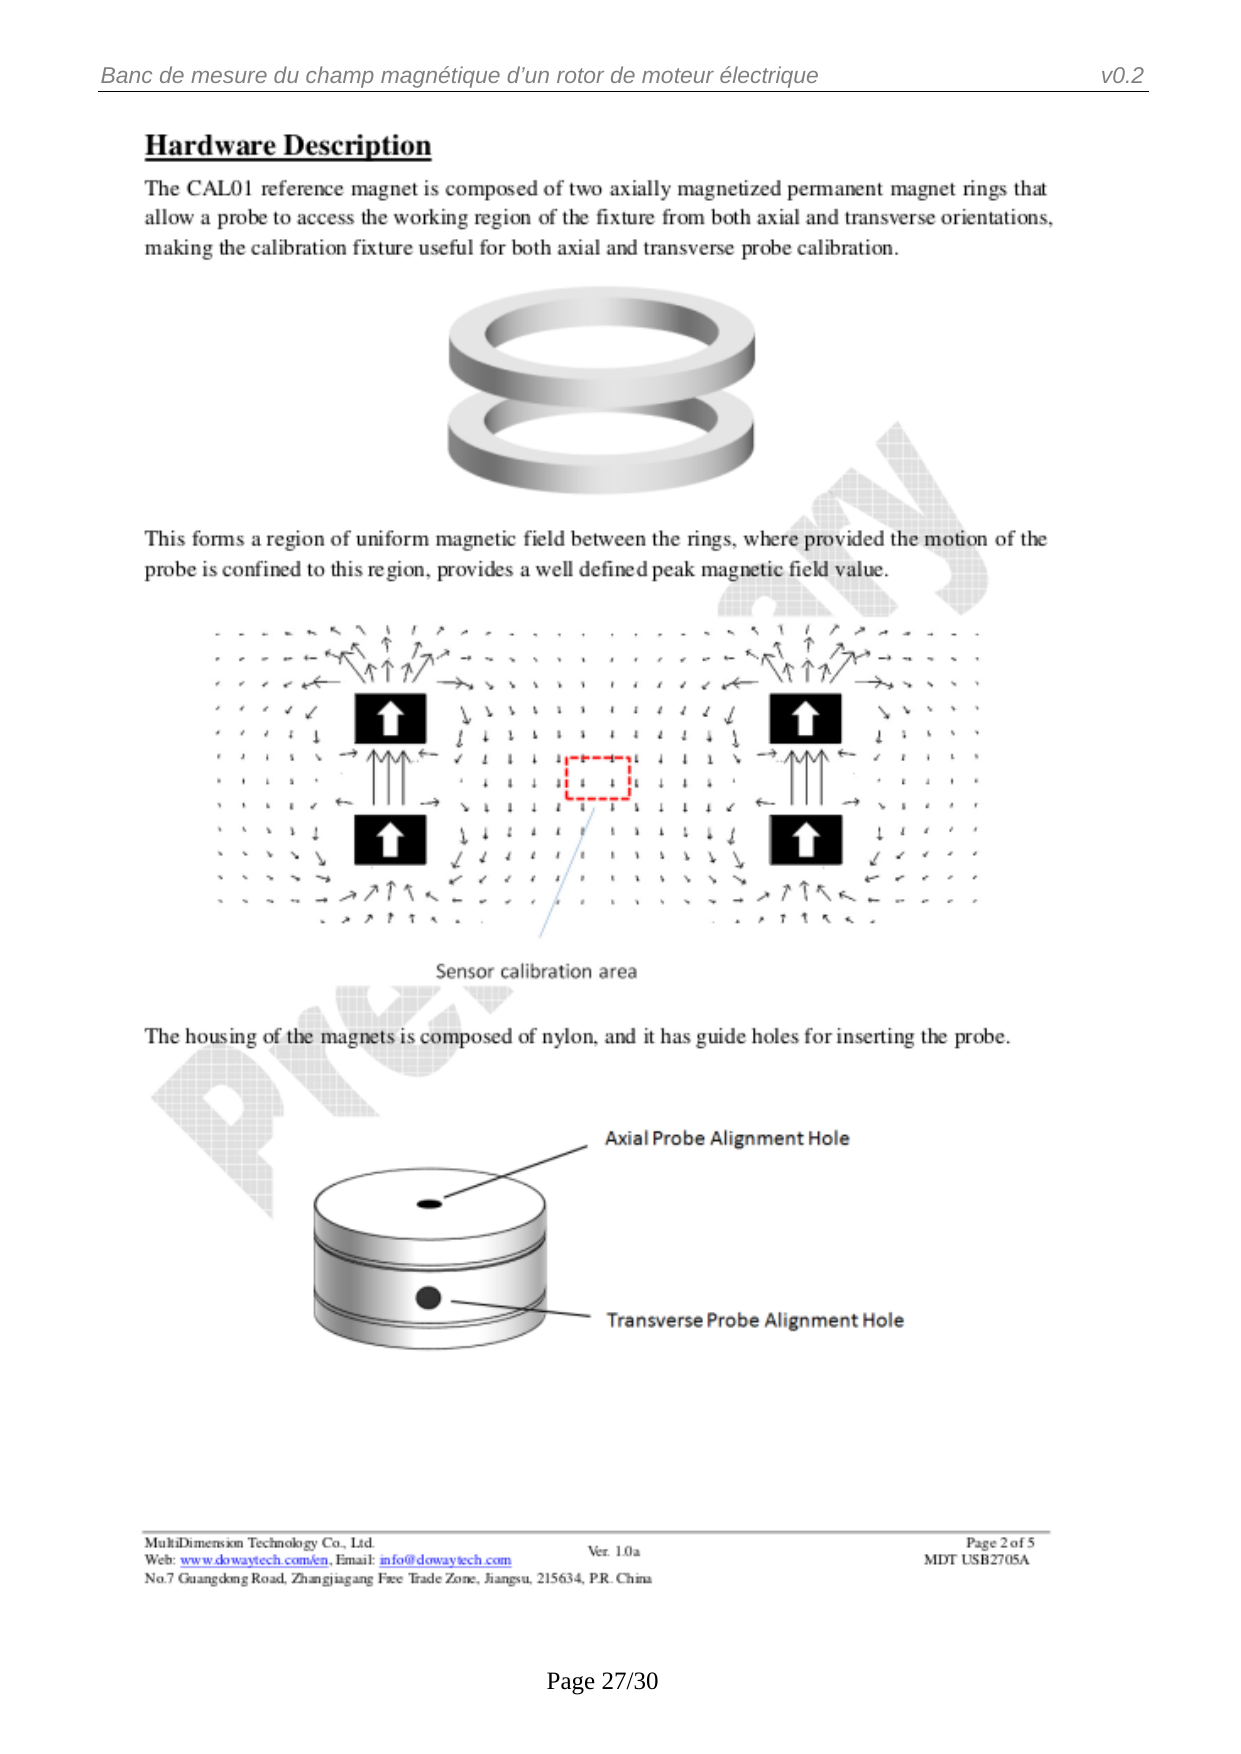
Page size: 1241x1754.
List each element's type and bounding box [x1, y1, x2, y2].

picture [123, 123, 1075, 1597]
